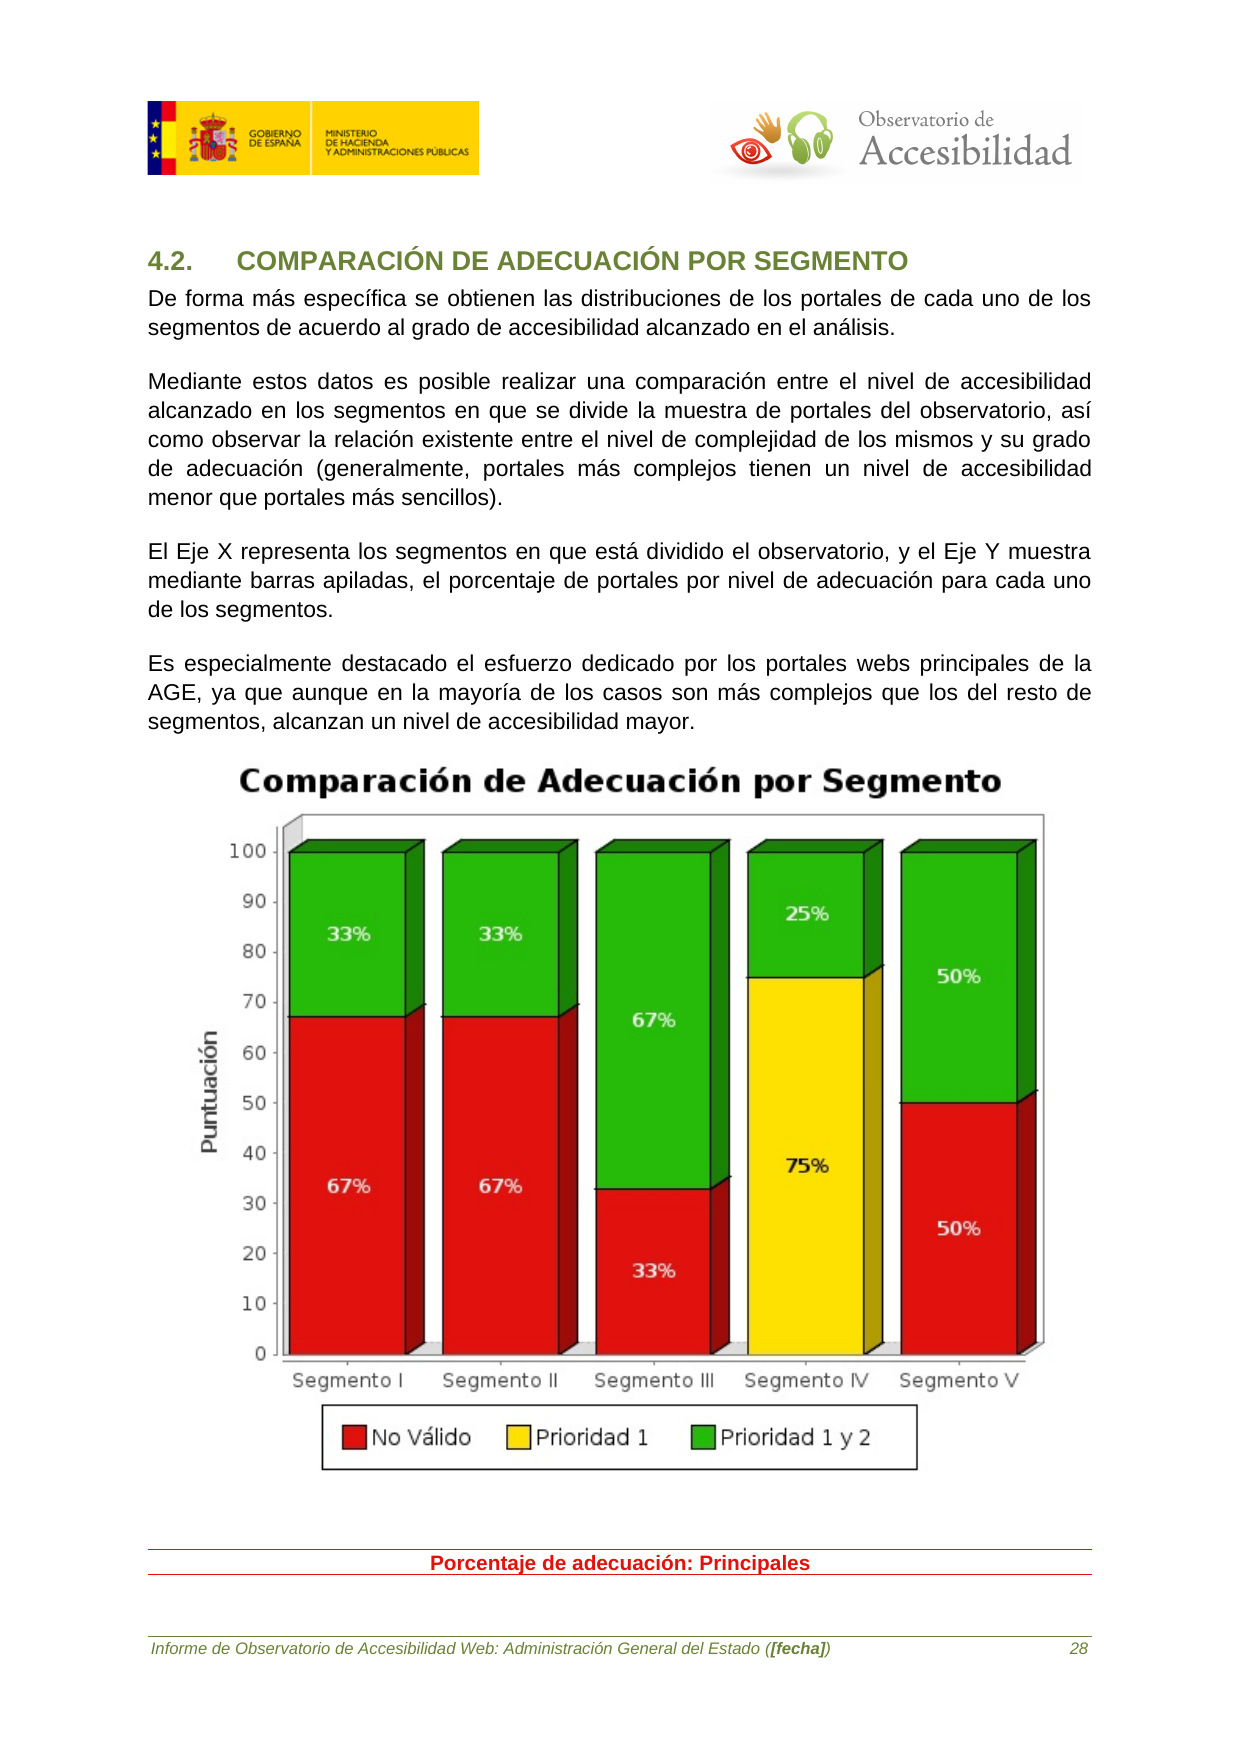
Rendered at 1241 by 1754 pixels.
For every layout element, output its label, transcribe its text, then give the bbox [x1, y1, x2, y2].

picture [178, 761, 1062, 1472]
text El Eje X representa los segmentos en que está dividido el observatorio, y el Eje Y muestra mediante barras apiladas, el porcentaje de portales por nivel de adecuación para cada uno de los segmentos. [148, 538, 1092, 622]
text Mediante estos datos es posible realizar una comparación entre el nivel de accesibilidad alcanzado en los segmentos en que se divide la muestra de portales del observatorio, así como observar la relación existente entre el nivel de complejidad de los mismos y su grado de adecuación (generalmente, portales más complejos tienen un nivel de accesibilidad menor que portales más sencillos). [148, 368, 1092, 510]
text Porcentaje de adecuación: Principales [148, 1550, 1092, 1574]
picture [710, 102, 1086, 185]
picture [147, 101, 479, 175]
subtitle Comparación de adecuación por segmento [148, 245, 1092, 276]
text De forma más específica se obtienen las distribuciones de los portales de cada uno de los segmentos de acuerdo al grado de accesibilidad alcanzado en el análisis. [148, 285, 1092, 341]
text Es especialmente destacado el esfuerzo dedicado por los portales webs principales de la AGE, ya que aunque en la mayoría de los casos son más complejos que los del resto de segmentos, alcanzan un nivel de accesibilidad mayor. [148, 650, 1092, 734]
